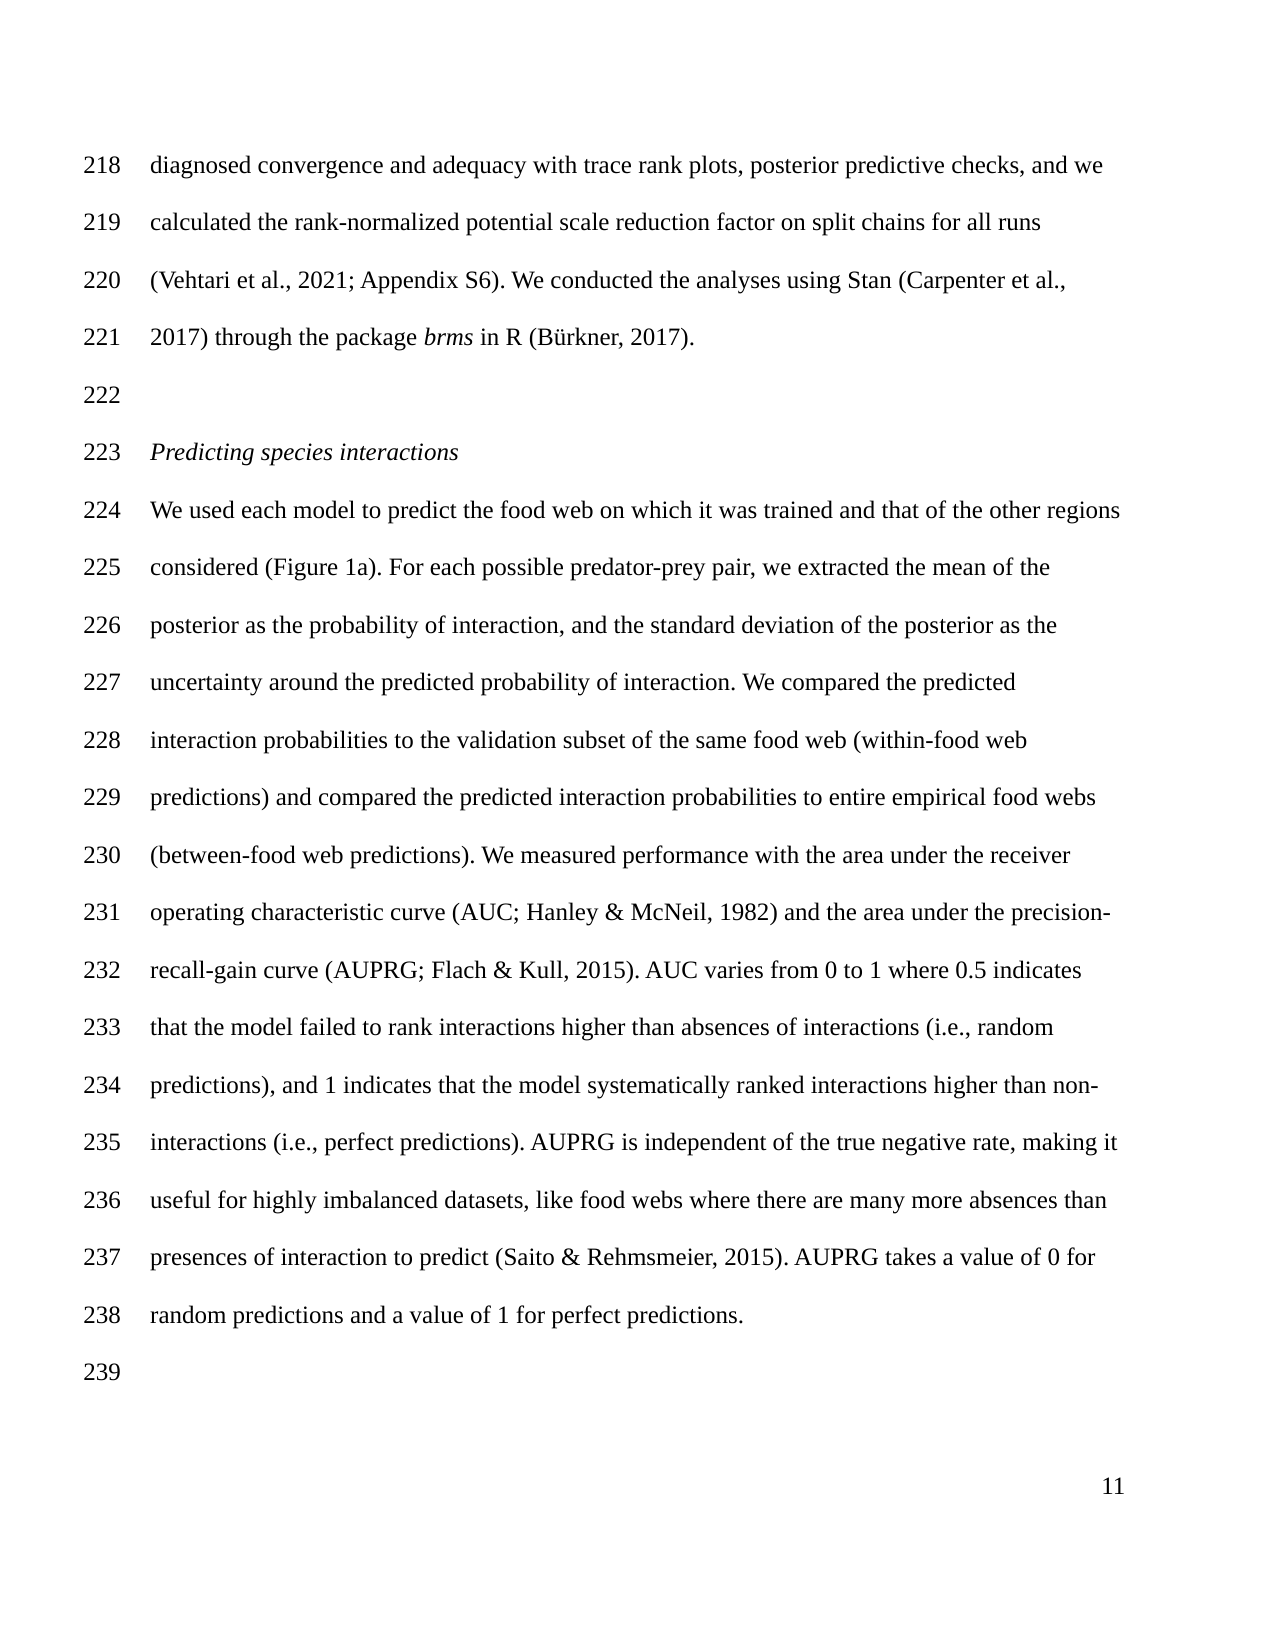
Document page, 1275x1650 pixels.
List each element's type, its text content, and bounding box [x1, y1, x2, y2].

text Predicting species interactions [150, 437, 1125, 466]
text We used each model to predict the food web on which it was trained and that of the other regions considered (Figure 1a). For each possible predator-prey pair, we extracted the mean of the posterior as the probability of interaction, and the standard deviation of the posterior as the uncertainty around the predicted probability of interaction. We compared the predicted interaction probabilities to the validation subset of the same food web (within-food web predictions) and compared the predicted interaction probabilities to entire empirical food webs (between-food web predictions). We measured performance with the area under the receiver operating characteristic curve (AUC; Hanley & McNeil, 1982) and the area under the precision-recall-gain curve (AUPRG; Flach & Kull, 2015). AUC varies from 0 to 1 where 0.5 indicates that the model failed to rank interactions higher than absences of interactions (i.e., random predictions), and 1 indicates that the model systematically ranked interactions higher than non-interactions (i.e., perfect predictions). AUPRG is independent of the true negative rate, making it useful for highly imbalanced datasets, like food webs where there are many more absences than presences of interaction to predict (Saito & Rehmsmeier, 2015). AUPRG takes a value of 0 for random predictions and a value of 1 for perfect predictions. [150, 495, 1125, 1329]
text diagnosed convergence and adequacy with trace rank plots, posterior predictive checks, and we calculated the rank-normalized potential scale reduction factor on split chains for all runs (Vehtari et al., 2021; Appendix S6). We conducted the analyses using Stan (Carpenter et al., 2017) through the package brms in R (Bürkner, 2017). [150, 150, 1125, 351]
